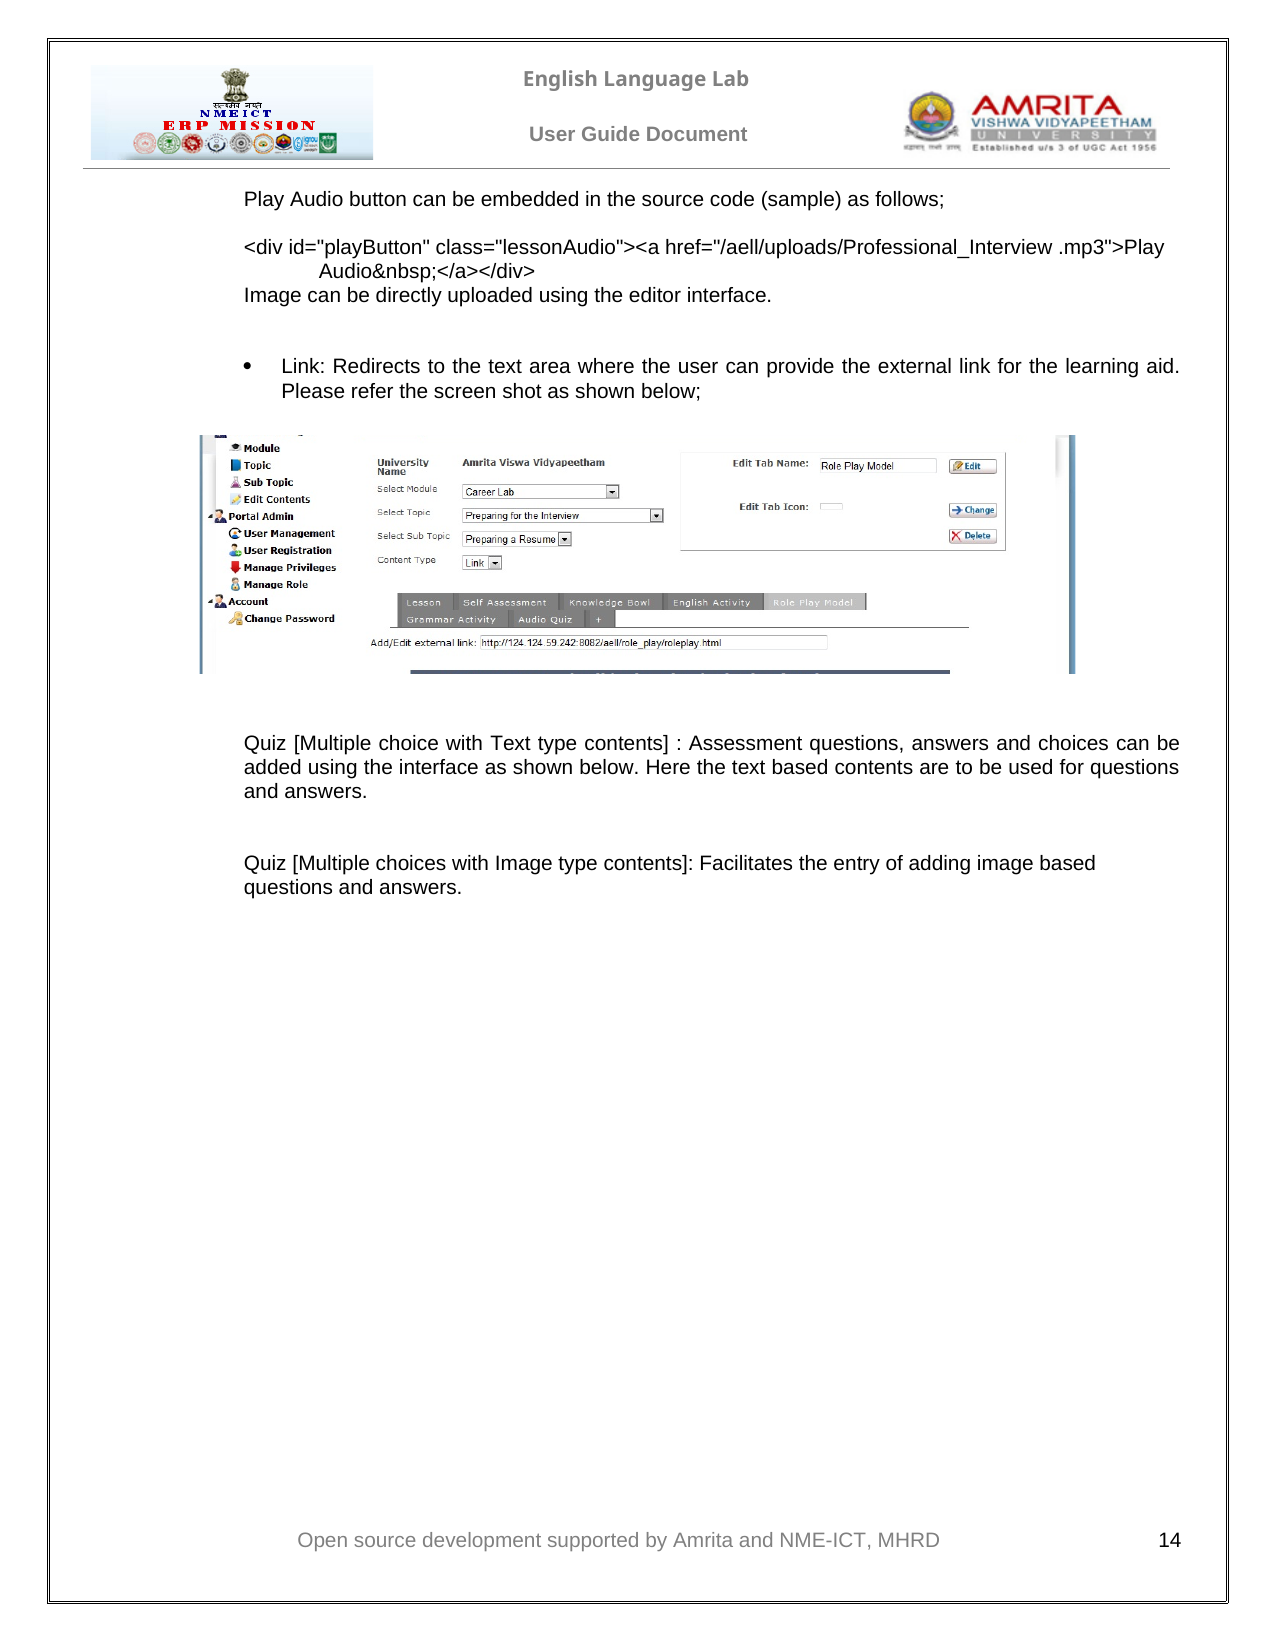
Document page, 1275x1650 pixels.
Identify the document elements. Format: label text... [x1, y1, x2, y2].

picture [199, 435, 1076, 674]
text Quiz [Multiple choices with Image type contents]: Facilitates the entry of adding image based questions and answers. [244, 851, 1181, 899]
picture [90, 65, 374, 160]
list Link: Redirects to the text area where the user can provide the external link for the learning aid. Please refer the screen shot as shown below; [244, 354, 1181, 402]
text Quiz [Multiple choice with Text type contents] : Assessment questions, answers and choices can be added using the interface as shown below. Here the text based contents are to be used for questions and answers. [244, 731, 1181, 803]
picture [897, 87, 1165, 160]
text Image can be directly uploaded using the editor interface. [94, 282, 1181, 306]
text <div id="playButton" class="lessonAudio"><a href="/aell/uploads/Professional_Interview .mp3">Play Audio&nbsp;</a></div> [94, 234, 1181, 282]
text Play Audio button can be embedded in the source code (sample) as follows; [169, 187, 1181, 211]
